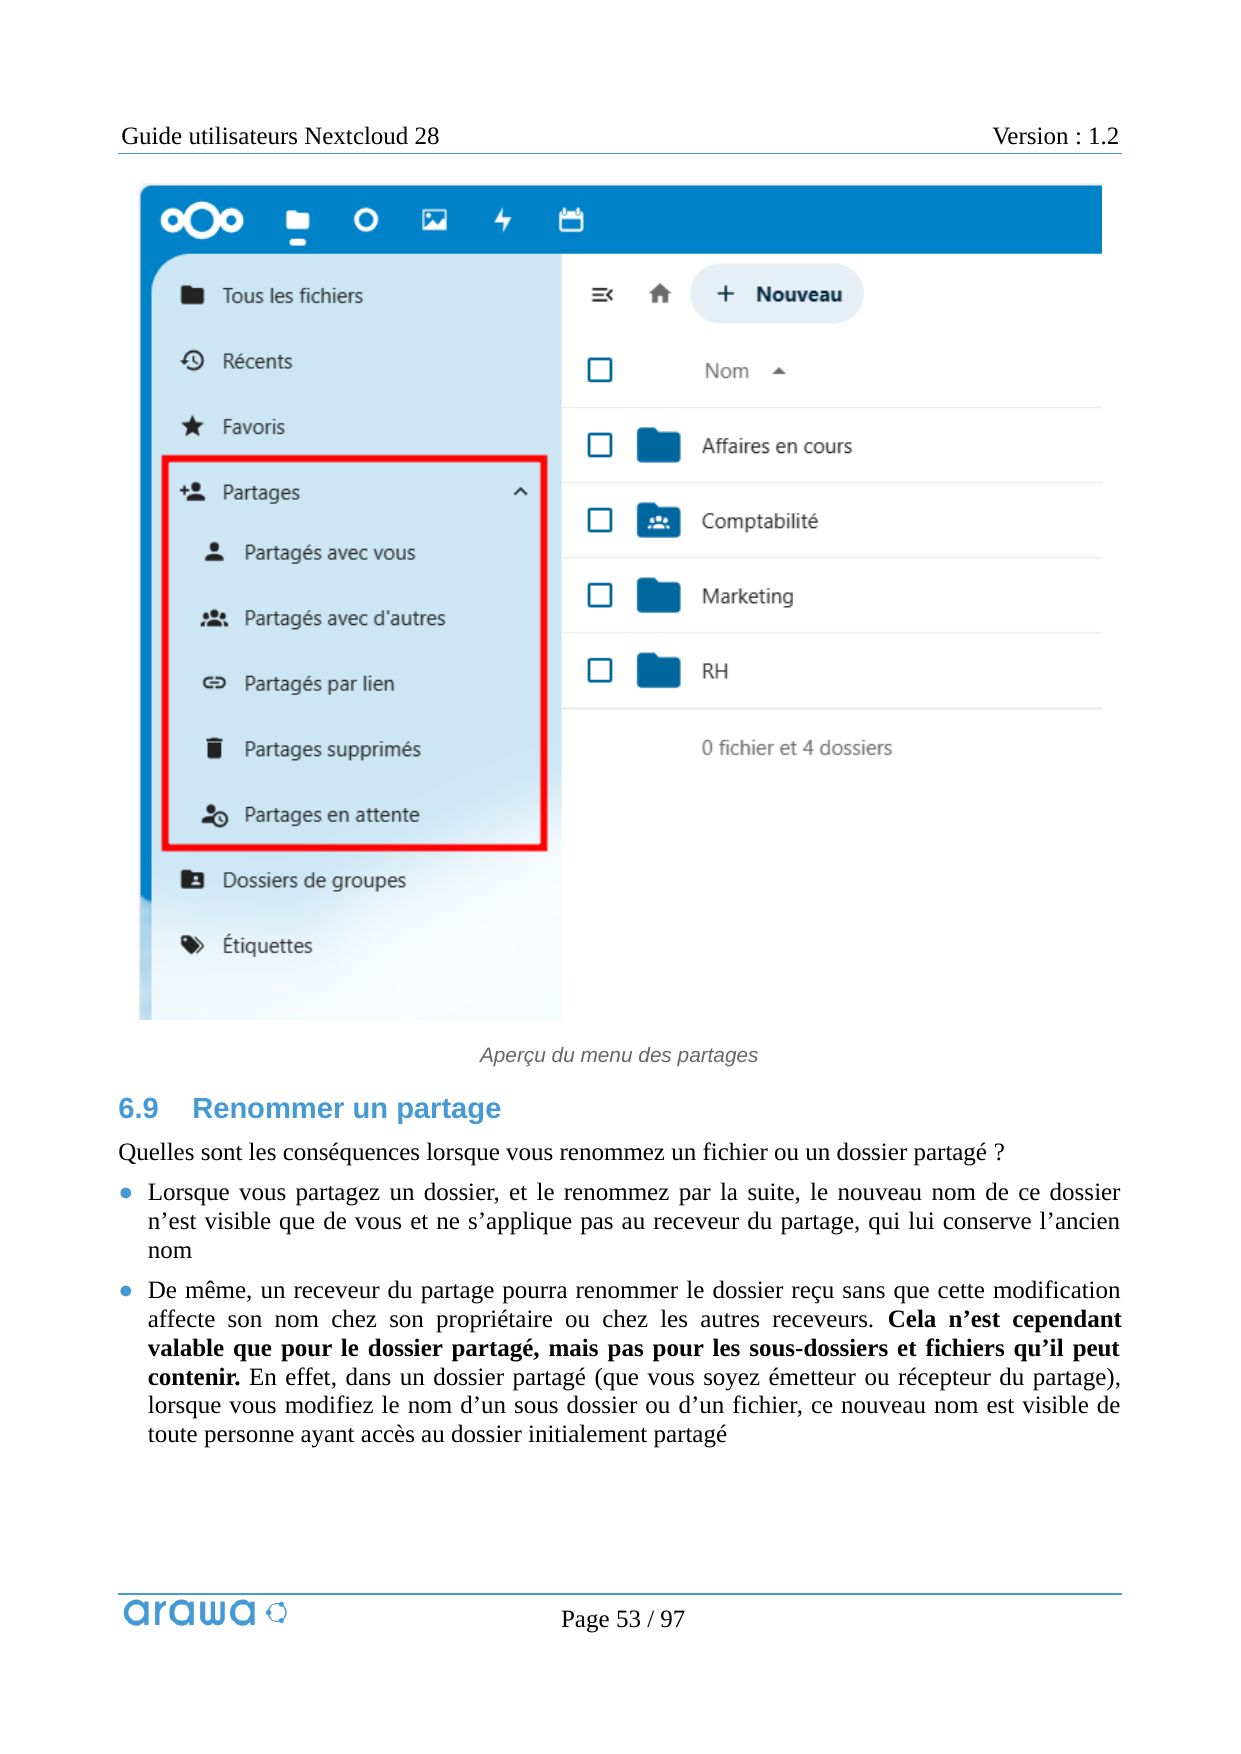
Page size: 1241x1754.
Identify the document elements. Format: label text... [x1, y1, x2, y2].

list De même, un receveur du partage pourra renommer le dossier reçu sans que cette modification affecte son nom chez son propriétaire ou chez les autres receveurs. Cela n’est cependant valable que pour le dossier partagé, mais pas pour les sous-dossiers et fichiers qu’il peut contenir. En effet, dans un dossier partagé (que vous soyez émetteur ou récepteur du partage), lorsque vous modifiez le nom d’un sous dossier ou d’un fichier, ce nouveau nom est visible de toute personne ayant accès au dossier initialement partagé [118, 1275, 1122, 1448]
text Aperçu du menu des partages [118, 1043, 1122, 1067]
picture [423, 209, 447, 230]
picture [495, 209, 511, 231]
picture [354, 208, 378, 232]
picture [559, 208, 583, 232]
list Lorsque vous partagez un dossier, et le renommez par la suite, le nouveau nom de ce dossier n’est visible que de vous et ne s’applique pas au receveur du partage, qui lui conserve l’ancien nom [118, 1177, 1122, 1264]
picture [138, 183, 1102, 1020]
picture [290, 239, 306, 245]
picture [286, 210, 310, 229]
picture [160, 201, 244, 239]
text Quelles sont les conséquences lorsque vous renommez un fichier ou un dossier partagé ? [118, 1137, 1122, 1166]
subtitle Renommer un partage [118, 1091, 1122, 1124]
picture [121, 1597, 290, 1628]
